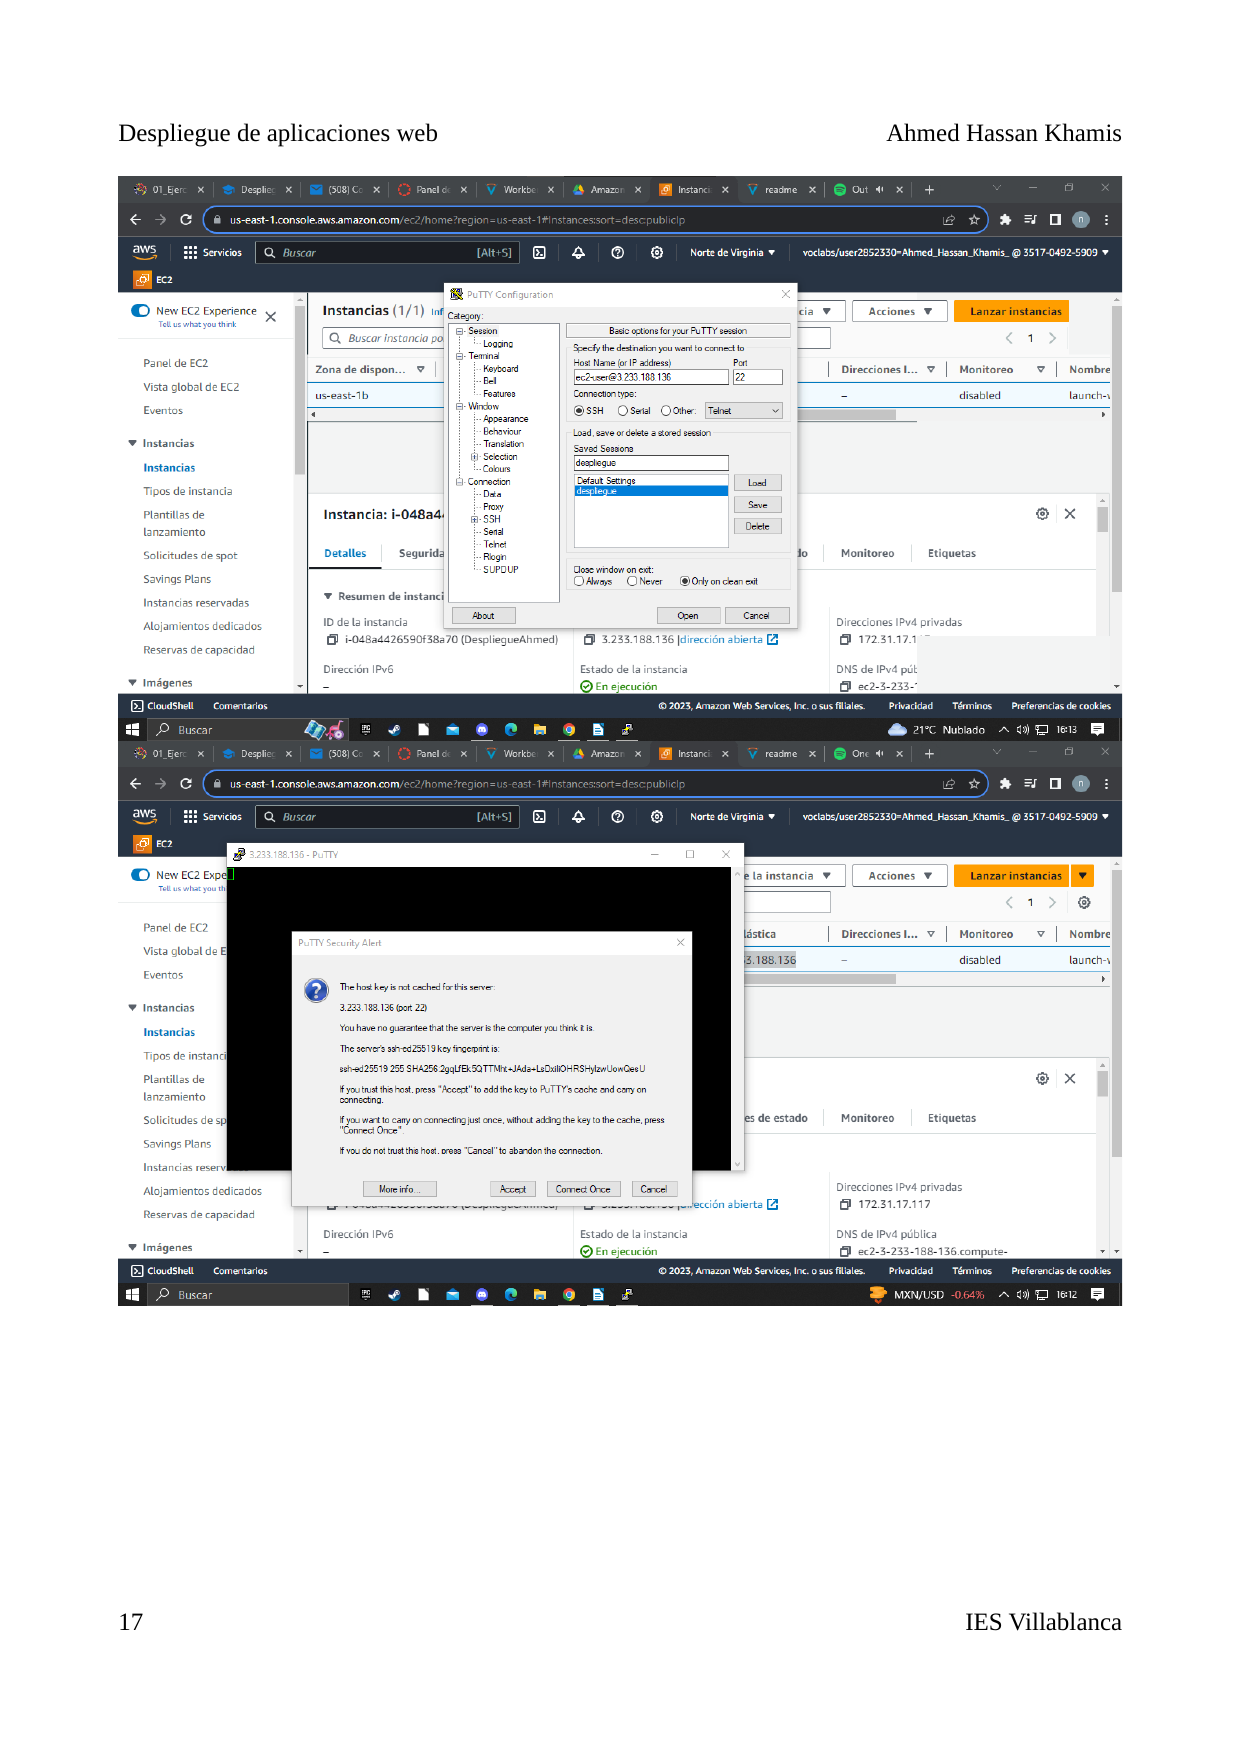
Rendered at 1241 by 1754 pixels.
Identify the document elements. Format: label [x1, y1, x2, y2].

picture [118, 176, 1123, 1306]
